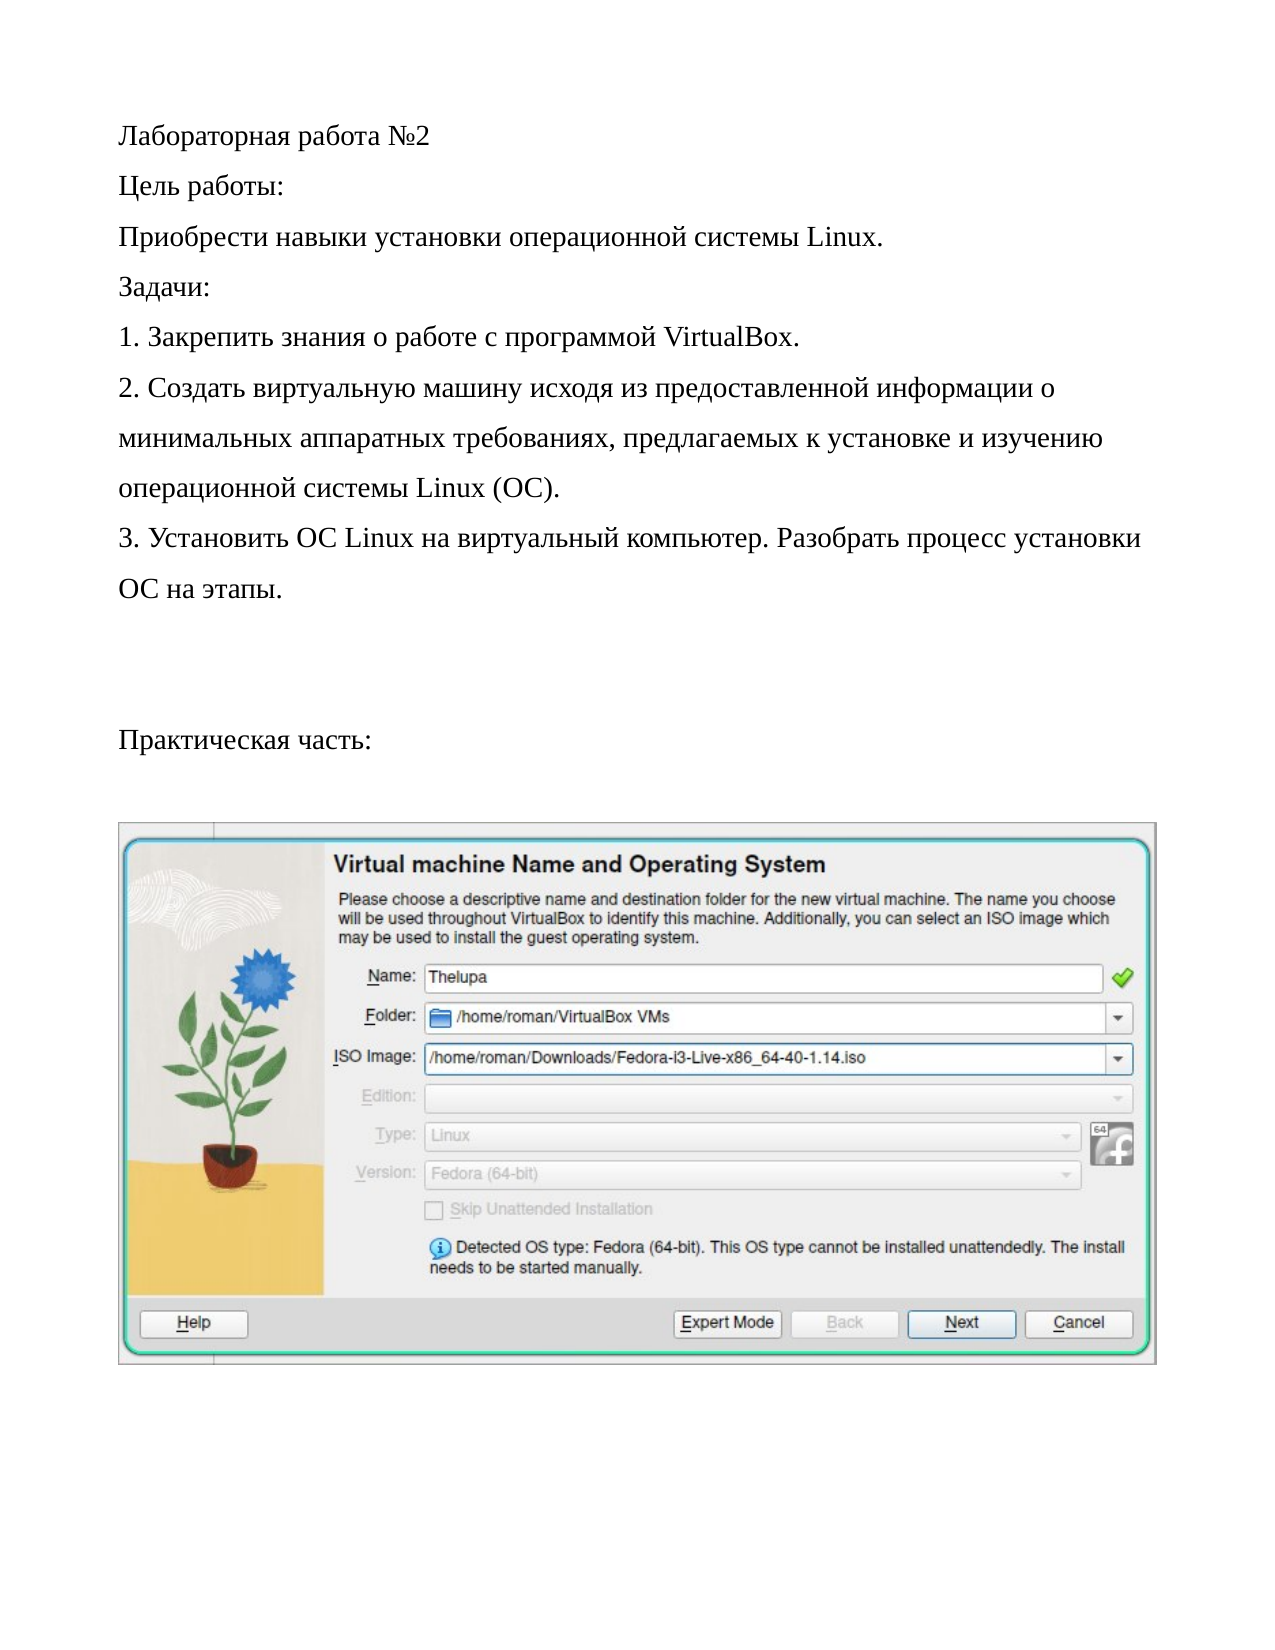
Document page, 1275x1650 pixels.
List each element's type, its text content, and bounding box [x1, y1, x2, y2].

text Цель работы: [118, 168, 1157, 202]
text 2. Создать виртуальную машину исходя из предоставленной информации о минимальных аппаратных требованиях, предлагаемых к установке и изучению [118, 370, 1157, 453]
text Задачи: [118, 269, 1157, 303]
picture [118, 822, 1157, 1365]
text Приобрести навыки установки операционной системы Linux. [118, 219, 1157, 252]
text 3. Установить ОС Linux на виртуальный компьютер. Разобрать процесс установки ОС на этапы. [118, 521, 1157, 604]
text Лабораторная работа №2 [118, 118, 1157, 152]
text операционной системы Linux (ОС). [118, 470, 1157, 504]
text 1. Закрепить знания о работе с программой VirtualBox. [118, 319, 1157, 353]
text Практическая часть: [118, 722, 1157, 755]
